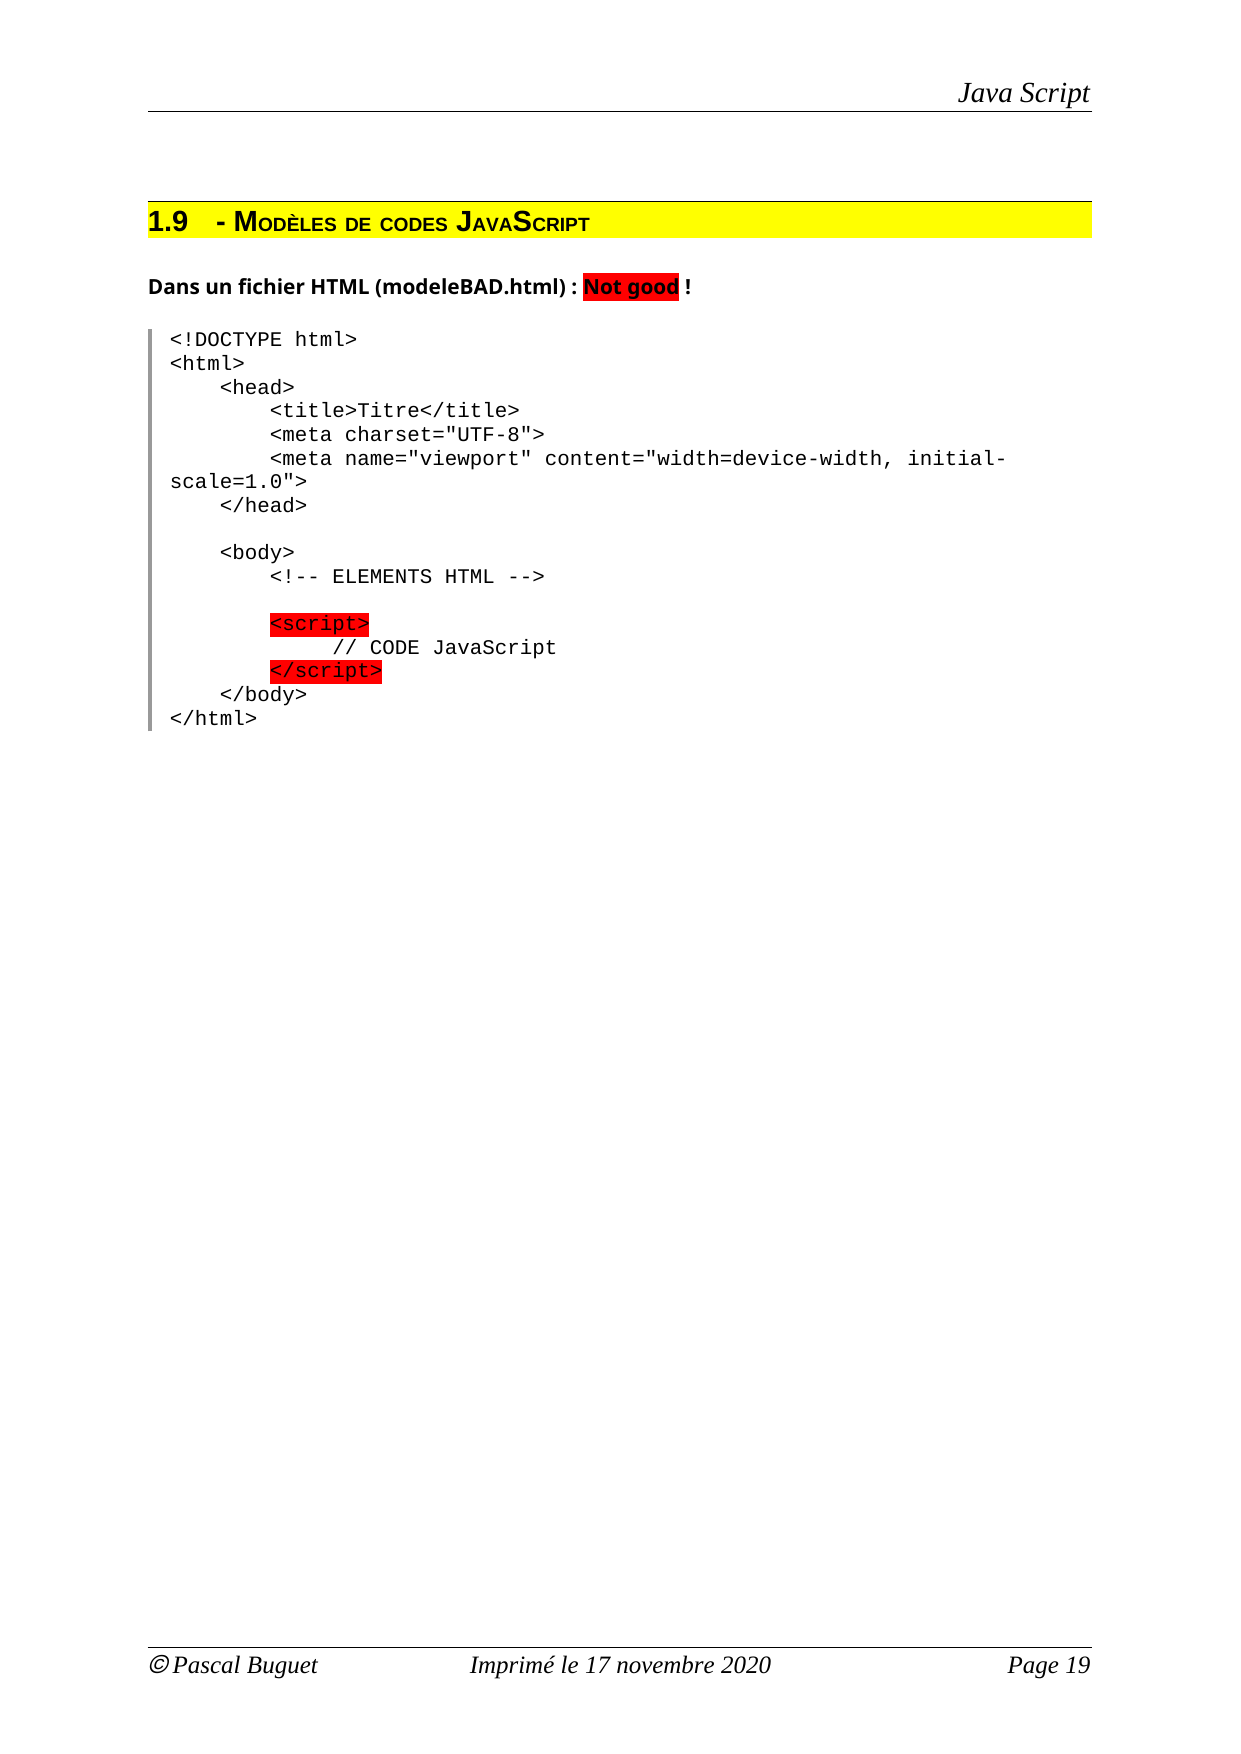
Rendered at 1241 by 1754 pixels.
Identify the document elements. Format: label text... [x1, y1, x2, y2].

text <meta name="viewport" content="width=device-width, initial-scale=1.0"> [152, 448, 1092, 495]
subtitle - Modèles de codes JavaScript [148, 202, 1092, 238]
text <!DOCTYPE html> [152, 329, 1092, 353]
text <head> [152, 377, 1092, 400]
text <html> [152, 353, 1092, 377]
text Dans un fichier HTML (modeleBAD.html) : Not good ! [148, 272, 1092, 301]
text </html> [152, 708, 1092, 731]
text </script> [152, 660, 1092, 684]
text </body> [152, 684, 1092, 708]
text <title>Titre</title> [152, 400, 1092, 424]
text <meta charset="UTF-8"> [152, 424, 1092, 448]
text // CODE JavaScript [152, 637, 1092, 660]
text <!-- ELEMENTS HTML --> [152, 566, 1092, 589]
text <body> [152, 542, 1092, 566]
text <script> [152, 613, 1092, 637]
text </head> [152, 495, 1092, 518]
